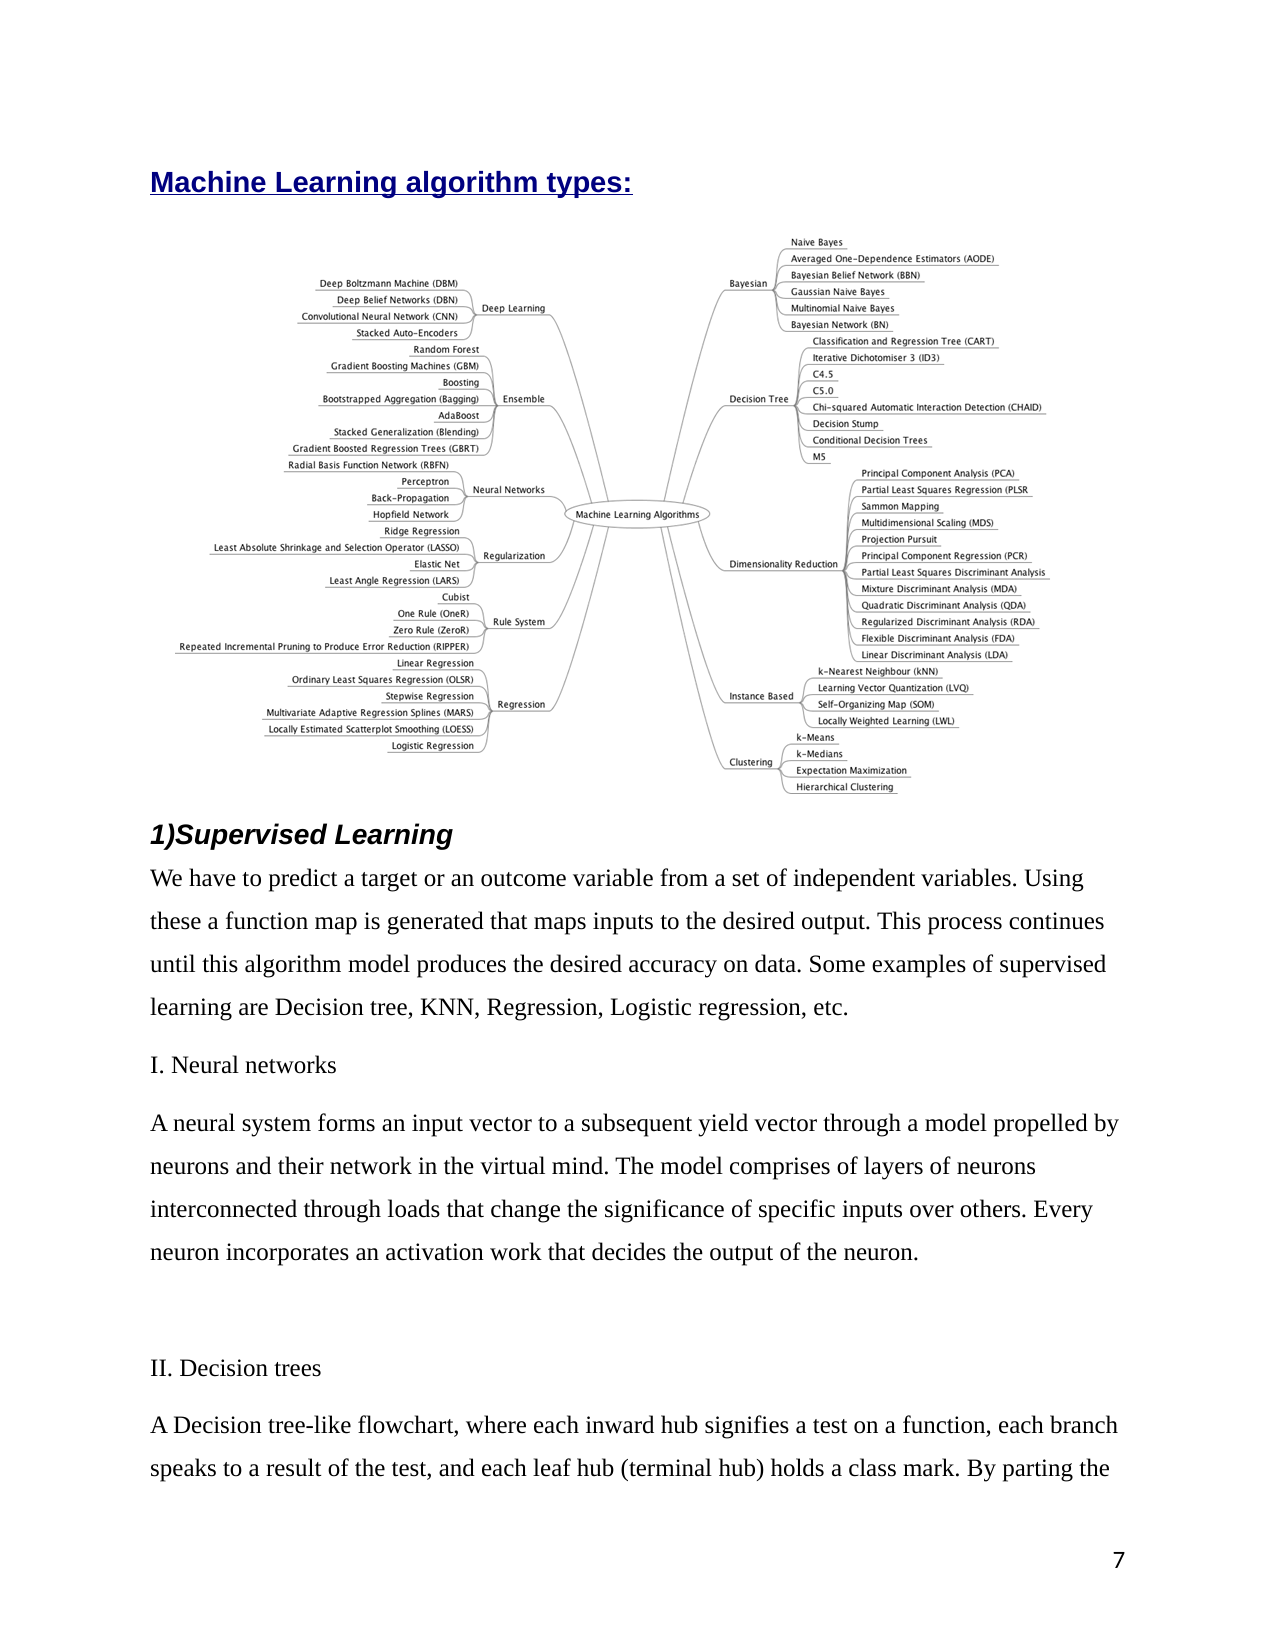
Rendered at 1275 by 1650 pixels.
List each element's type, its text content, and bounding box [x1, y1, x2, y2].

subtitle Machine Learning algorithm types: [150, 164, 1125, 198]
text We have to predict a target or an outcome variable from a set of independent variables. Using these a function map is generated that maps inputs to the desired output. This process continues until this algorithm model produces the desired accuracy on data. Some examples of supervised learning are Decision tree, KNN, Regression, Logistic regression, etc. [150, 863, 1125, 1021]
text I. Neural networks [150, 1050, 1125, 1079]
picture [165, 221, 1072, 794]
subtitle Supervised Learning [150, 223, 1125, 851]
text A Decision tree-like flowchart, where each inward hub signifies a test on a function, each branch speaks to a result of the test, and each leaf hub (terminal hub) holds a class mark. By parting the [150, 1410, 1125, 1482]
text A neural system forms an input vector to a subsequent yield vector through a model propelled by neurons and their network in the virtual mind. The model comprises of layers of neurons interconnected through loads that change the significance of specific inputs over others. Every neuron incorporates an activation work that decides the output of the neuron. [150, 1108, 1125, 1266]
text II. Decision trees [150, 1353, 1125, 1381]
